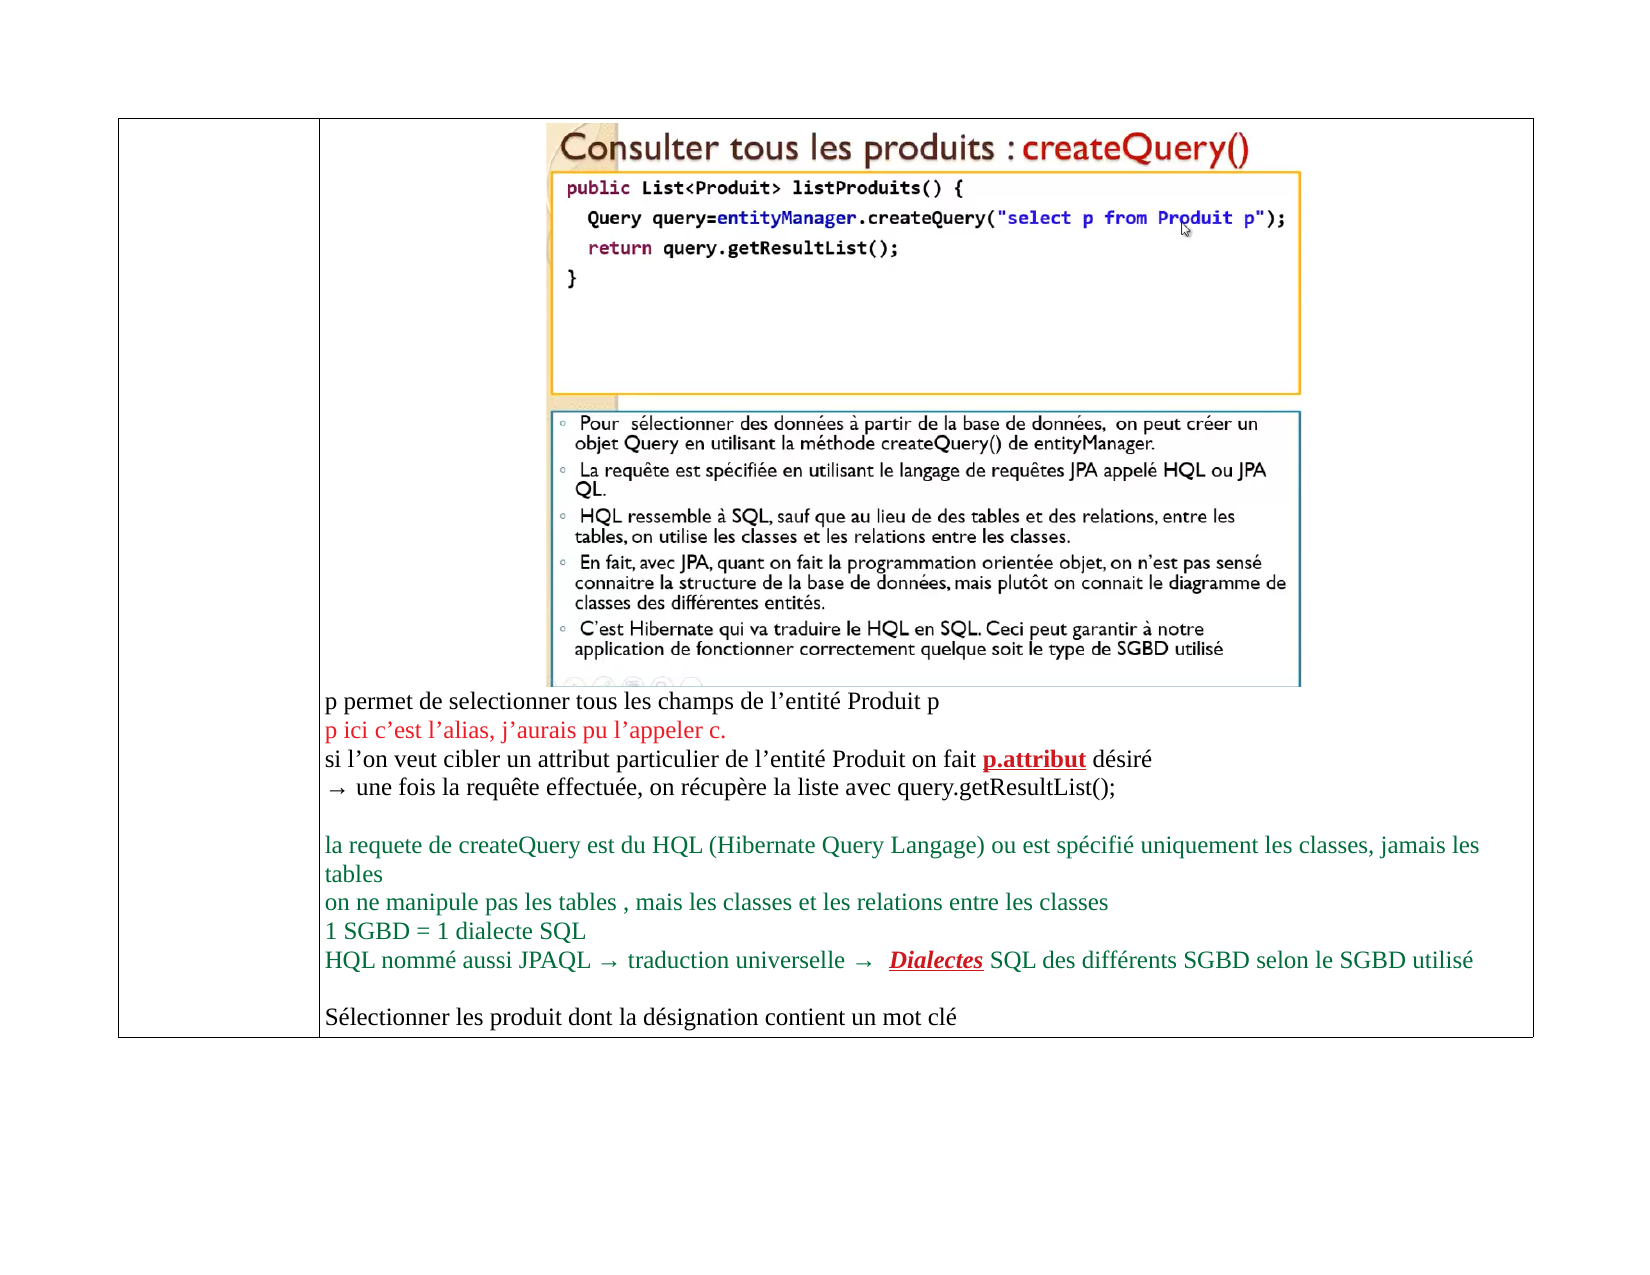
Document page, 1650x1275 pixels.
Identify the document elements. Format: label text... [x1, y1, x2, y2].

picture [546, 123, 1306, 687]
table_cell Mapping objet relationnel → un objet Entity manager permet de gérer les entités. Sous Spring les annotations permettent de le supprimer, on l’injecte directement. → on spécifie l’unité de persistance à l’EntityManagerFactory, puis l’objet entityManger est initialisé grâce à EntityManagerFactory → l’entityManager avec persist(p) fait un INSERT INTO. Chaque opération se déroule au sein d’une transaction (commit, rollback), gérée grâce à un try /catch, obligatoire dans la gestion des données pour garantir la sécurité. Voici comment faire une transaction → avec spring le code technique ne sera plus rédigé (plomberie technique fournie) → sera utilisé uniquement entityManager.persist() Consulter la liste des produits (avec utilisation de l’entity manager) p permet de selectionner tous les champs de l’entité Produit p p ici c’est l’alias, j’aurais pu l’appeler c. si l’on veut cibler un attribut particulier de l’entité Produit on fait p.attribut désiré → une fois la requête effectuée, on récupère la liste avec query.getResultList(); la requete de createQuery est du HQL (Hibernate Query Langage) ou est spécifié uniquement les classes, jamais les tables on ne manipule pas les tables , mais les classes et les relations entre les classes 1 SGBD = 1 dialecte SQL HQL nommé aussi JPAQL → traduction universelle → Dialectes SQL des différents SGBD selon le SGBD utilisé Sélectionner les produit dont la désignation contient un mot clé :x → chaine de caractère recherchée, c’est le paramètre :x → x setParameter → mc = la chaine de caractère passée en paramètre Sélectionner un tuple de la base de donnée par son id = sélectionner un produit Mettre à jour un produit Supprimer un produit [320, 119, 1533, 1037]
table_cell [119, 119, 319, 1037]
